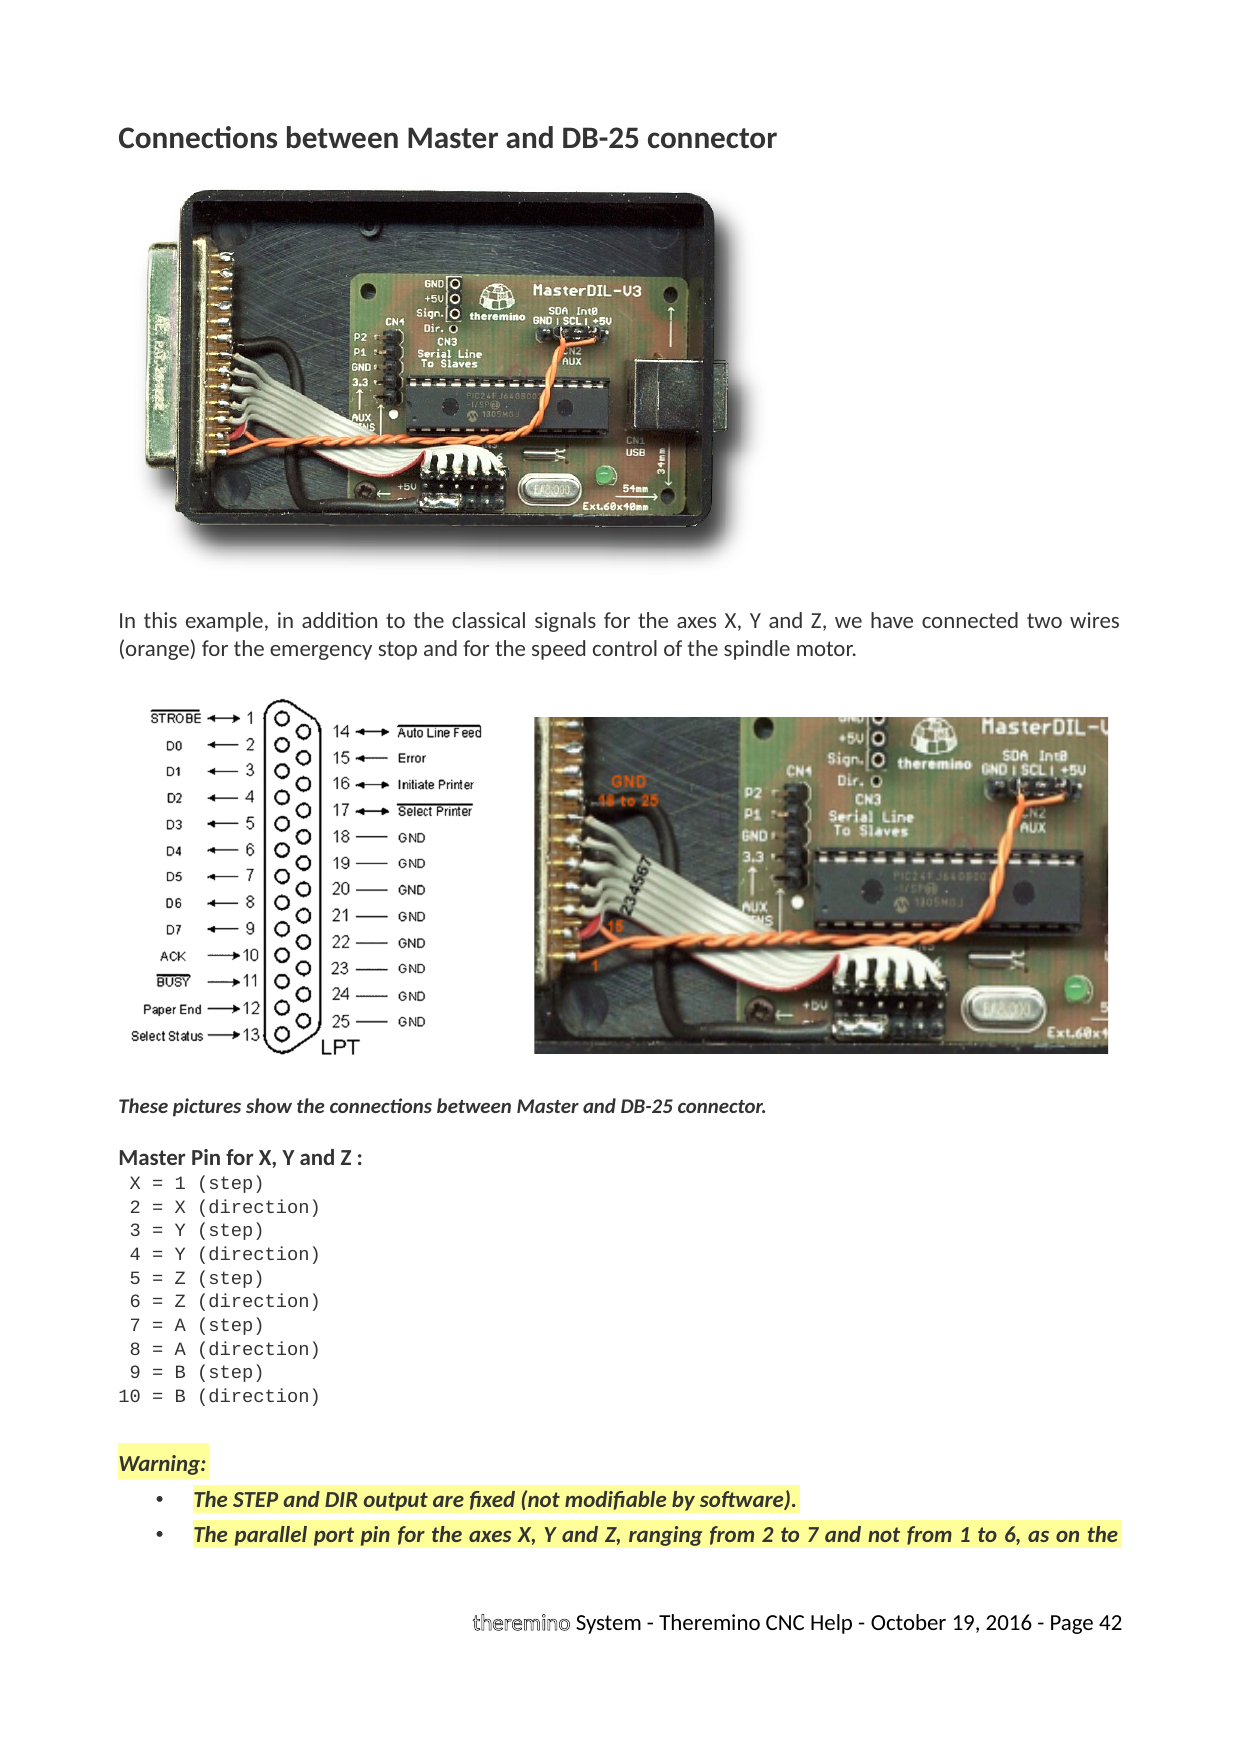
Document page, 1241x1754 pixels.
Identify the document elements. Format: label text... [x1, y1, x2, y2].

text In this example, in addition to the classical signals for the axes X, Y and Z, we have connected two wires (orange) for the emergency stop and for the speed control of the spindle motor. [118, 606, 1122, 662]
text Master Pin for X, Y and Z : X = 1 (step) 2 = X (direction) 3 = Y (step) 4 = Y (direction) 5 = Z (step) 6 = Z (direction) 7 = A (step) 8 = A (direction) 9 = B (step) 10 = B (direction) [118, 1147, 1122, 1431]
list The parallel port pin for the axes X, Y and Z, ranging from 2 to 7 and not from 1 to 6, as on the [156, 1514, 1122, 1549]
picture [130, 174, 768, 577]
picture [118, 691, 493, 1065]
text Warning: [118, 1443, 1122, 1479]
list The STEP and DIR output are fixed (not modifiable by software). [156, 1479, 1122, 1514]
picture [534, 717, 1109, 1054]
text These pictures show the connections between Master and DB-25 connector. [118, 1093, 1122, 1118]
text Connections between Master and DB-25 connector [118, 118, 1122, 156]
